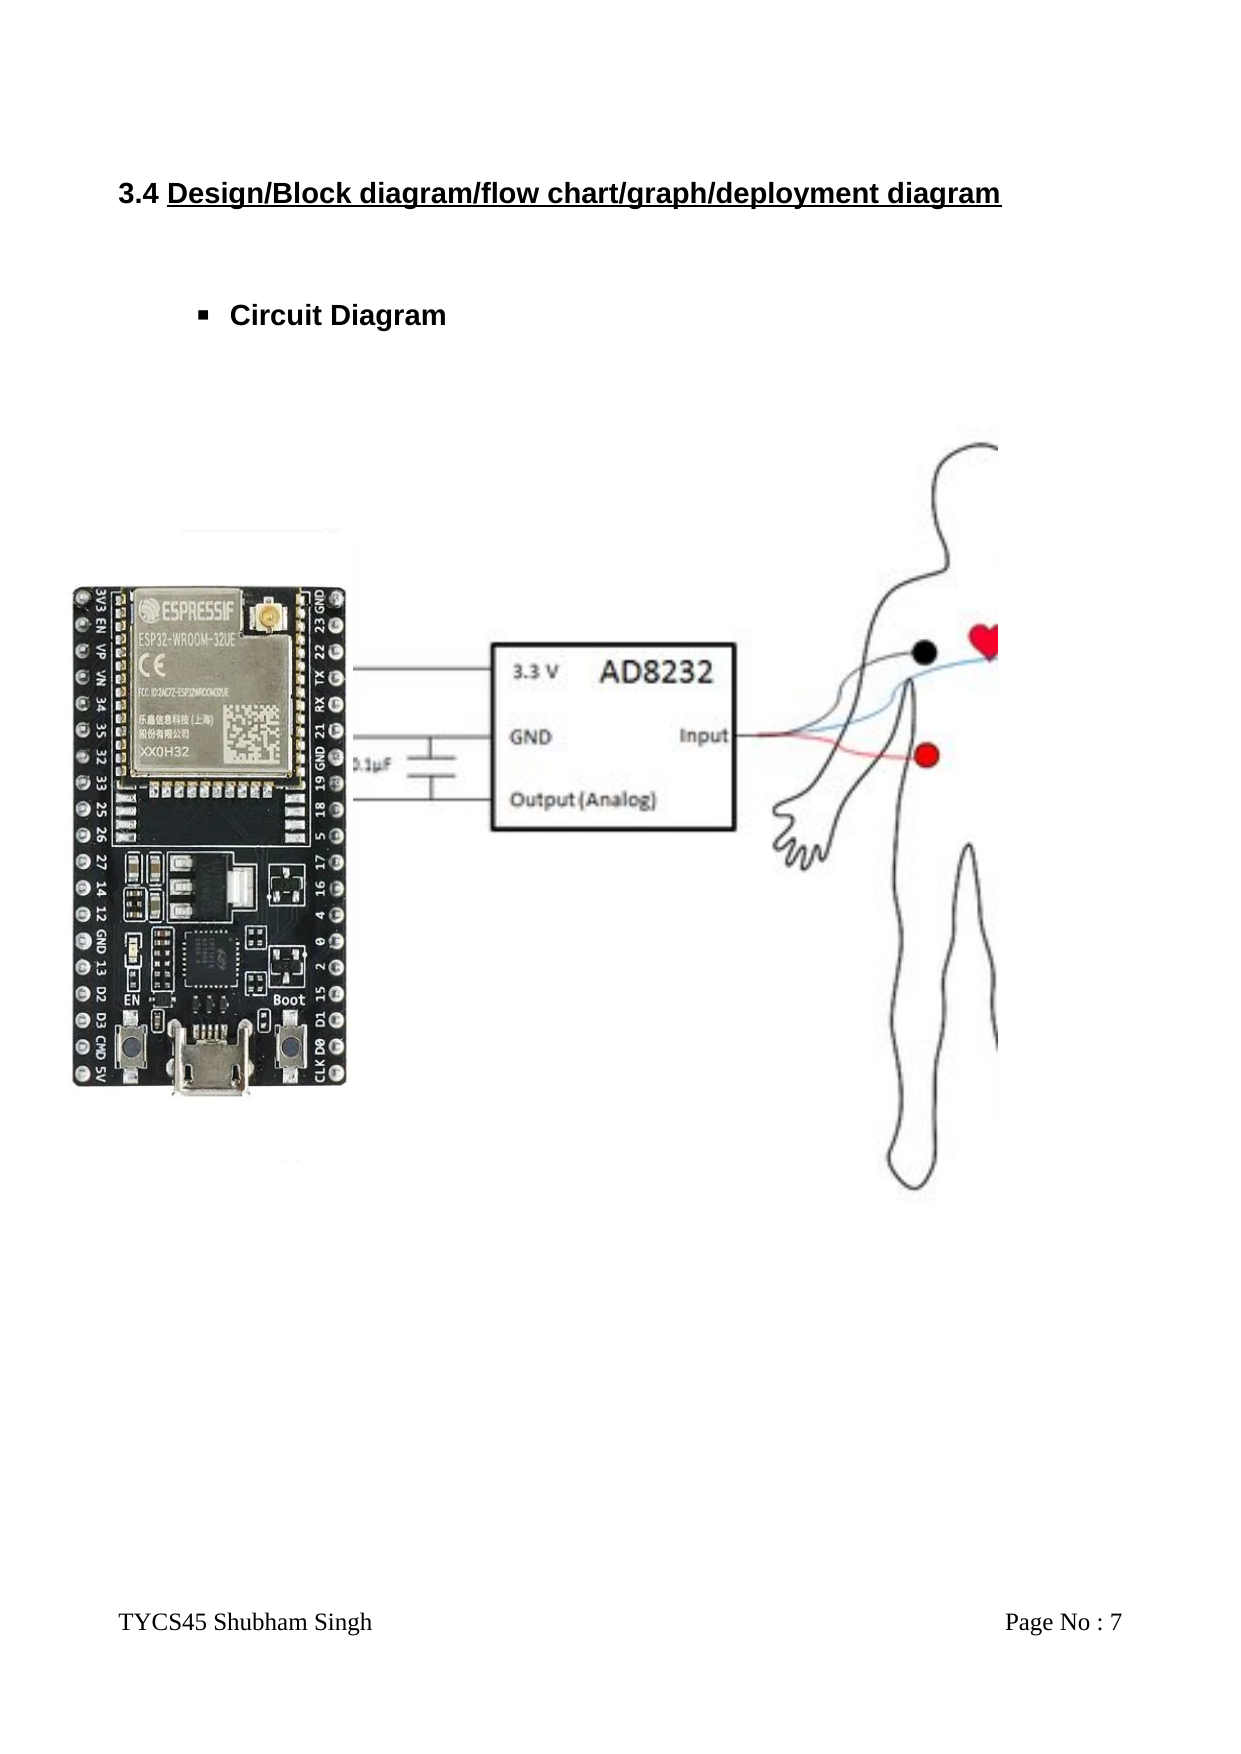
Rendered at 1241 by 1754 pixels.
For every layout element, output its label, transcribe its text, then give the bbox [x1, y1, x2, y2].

picture [54, 405, 998, 1224]
subtitle 3.4 Design/Block diagram/flow chart/graph/deployment diagram [118, 176, 1122, 210]
subtitle Circuit Diagram [192, 298, 1122, 331]
